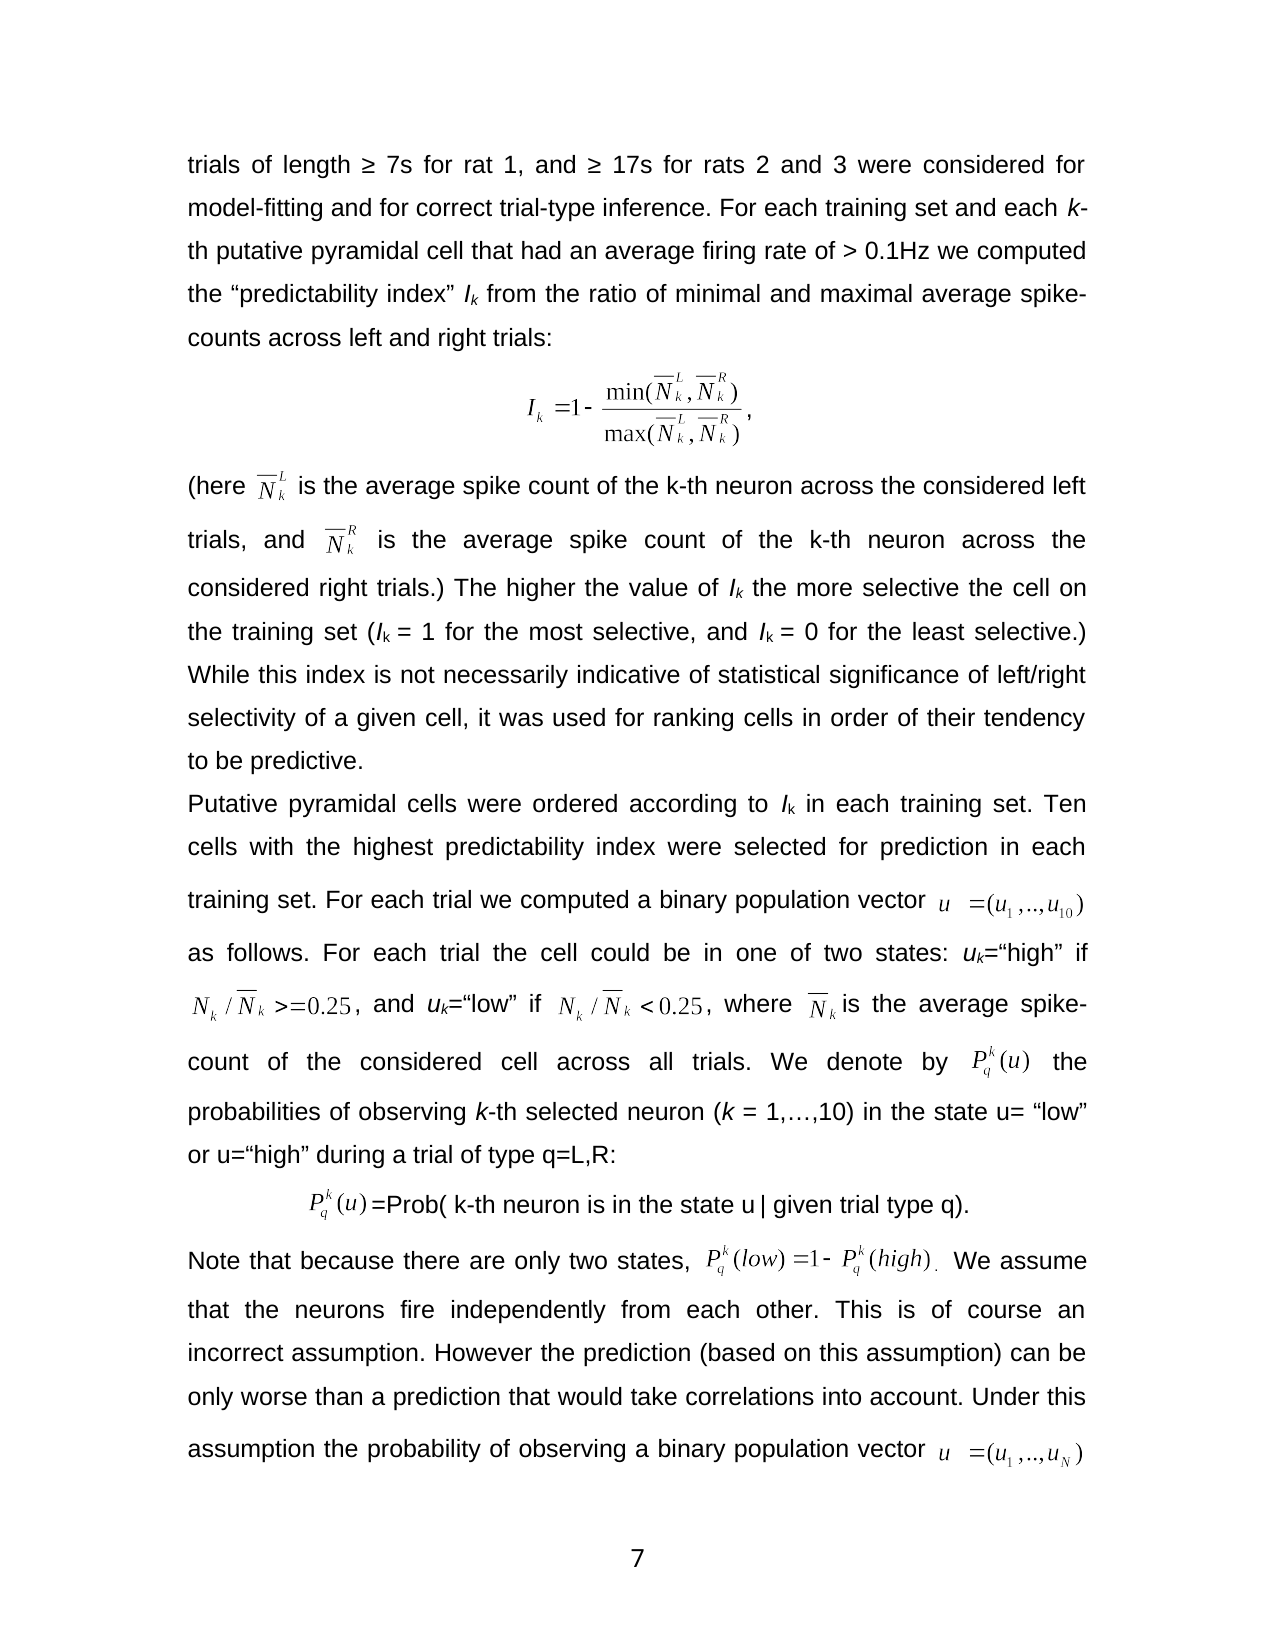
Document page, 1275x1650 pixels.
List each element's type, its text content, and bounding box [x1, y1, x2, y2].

text , [187, 366, 1087, 451]
text Putative pyramidal cells were ordered according to Ik in each training set. Ten cells with the highest predictability index were selected for prediction in each training set. For each trial we computed a binary population vector as follows. For each trial the cell could be in one of two states: uk=“high” if , and uk=“low” if , where is the average spike-count of the considered cell across all trials. We denote by the probabilities of observing k-th selected neuron (k = 1,…,10) in the state u= “low” or u=“high” during a trial of type q=L,R: [187, 789, 1087, 1169]
text trials of length ≥ 7s for rat 1, and ≥ 17s for rats 2 and 3 were considered for model-fitting and for correct trial-type inference. For each training set and each k-th putative pyramidal cell that had an average firing rate of > 0.1Hz we computed the “predictability index” Ik from the ratio of minimal and maximal average spike-counts across left and right trials: [187, 150, 1088, 351]
text Note that because there are only two states, . We assume that the neurons fire independently from each other. This is of course an incorrect assumption. However the prediction (based on this assumption) can be only worse than a prediction that would take correlations into account. Under this assumption the probability of observing a binary population vector [187, 1239, 1087, 1472]
text =Prob( k-th neuron is in the state u | given trial type q). [187, 1183, 1087, 1225]
text (here is the average spike count of the k-th neuron across the considered left trials, and is the average spike count of the k-th neuron across the considered right trials.) The higher the value of Ik the more selective the cell on the training set (Ik = 1 for the most selective, and Ik = 0 for the least selective.) While this index is not necessarily indicative of statistical significance of left/right selectivity of a given cell, it was used for ranking cells in order of their tendency to be predictive. [187, 465, 1087, 774]
